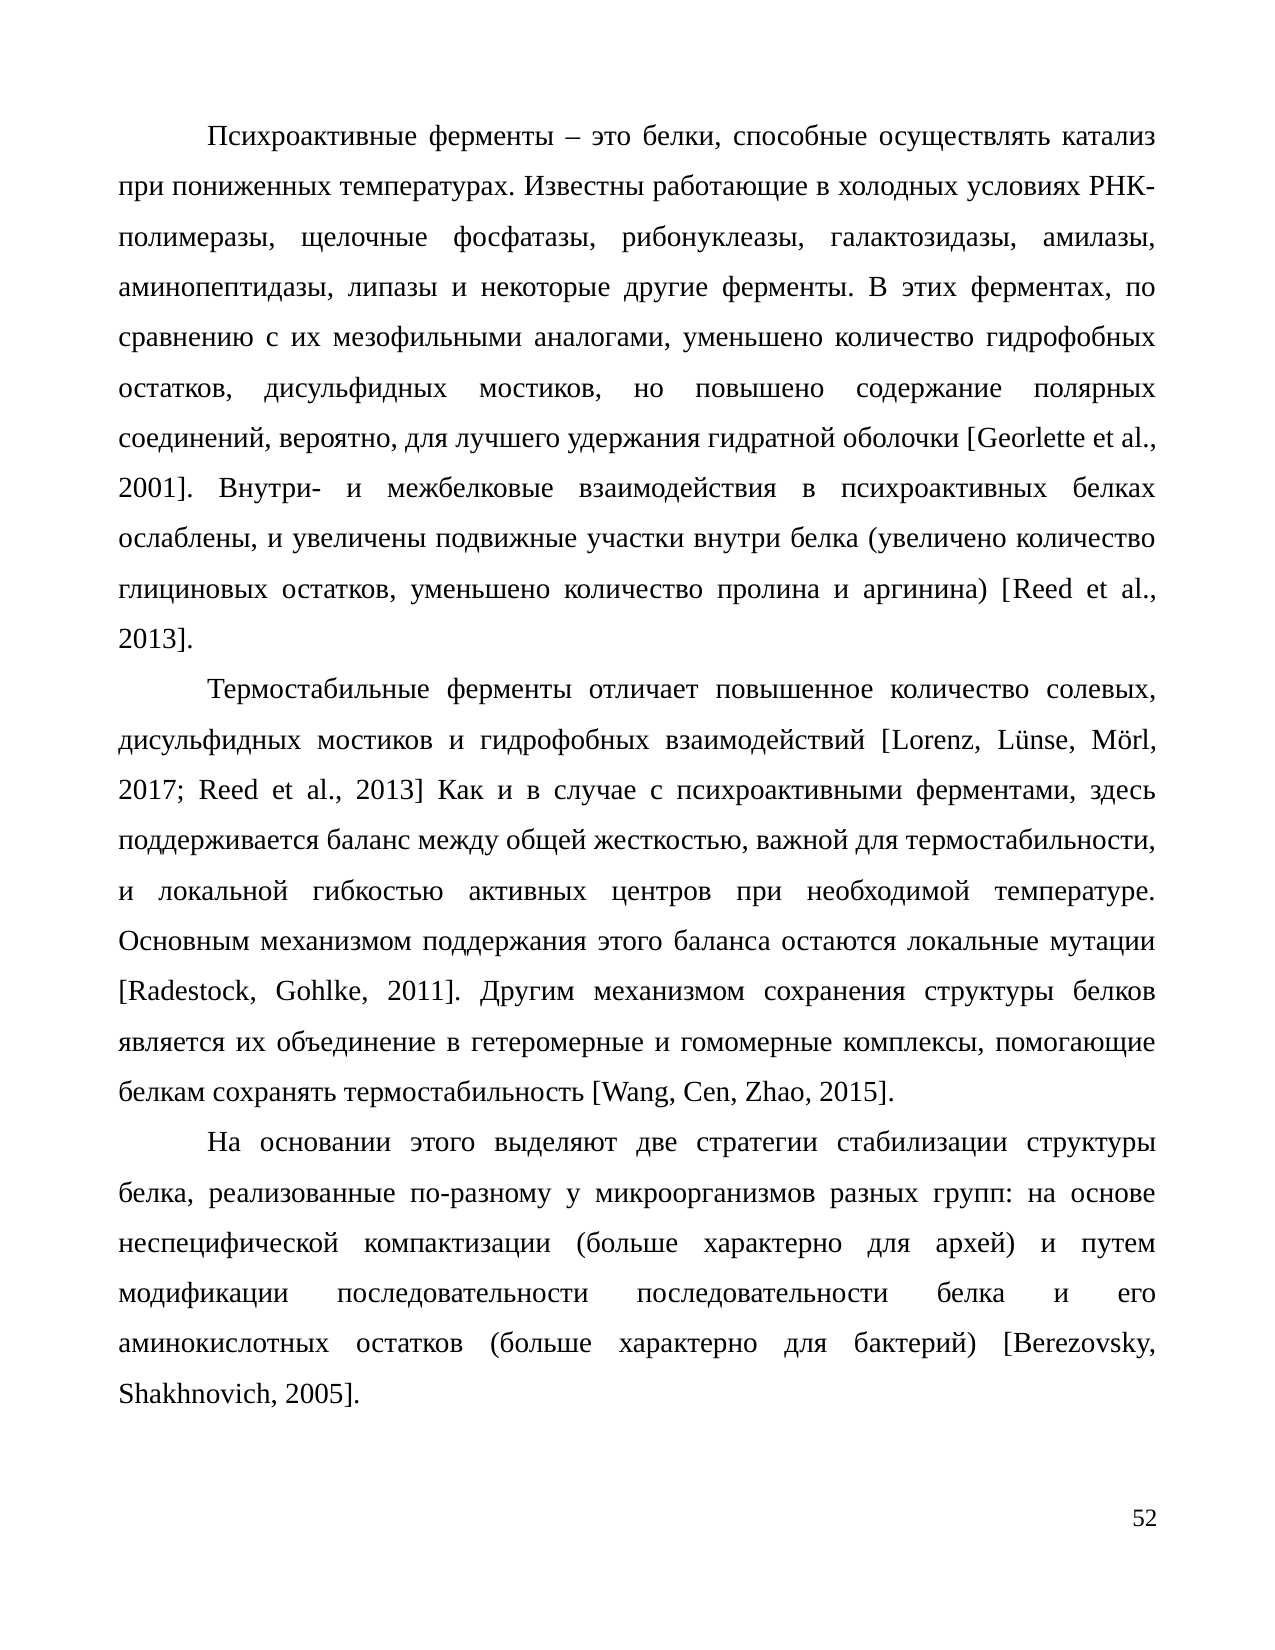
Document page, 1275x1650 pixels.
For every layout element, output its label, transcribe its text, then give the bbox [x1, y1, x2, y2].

text На основании этого выделяют две стратегии стабилизации структуры белка, реализованные по-разному у микроорганизмов разных групп: на основе неспецифической компактизации (больше характерно для архей) и путем модификации последовательности последовательности белка и его аминокислотных остатков (больше характерно для бактерий) [Berezovsky, Shakhnovich, 2005]. [118, 1124, 1157, 1409]
text Психроактивные ферменты – это белки, способные осуществлять катализ при пониженных температурах. Известны работающие в холодных условиях РНК-полимеразы, щелочные фосфатазы, рибонуклеазы, галактозидазы, амилазы, аминопептидазы, липазы и некоторые другие ферменты. В этих ферментах, по сравнению с их мезофильными аналогами, уменьшено количество гидрофобных остатков, дисульфидных мостиков, но повышено содержание полярных соединений, вероятно, для лучшего удержания гидратной оболочки [Georlette et al., 2001]. Внутри- и межбелковые взаимодействия в психроактивных белках ослаблены, и увеличены подвижные участки внутри белка (увеличено количество глициновых остатков, уменьшено количество пролина и аргинина) [Reed et al., 2013]. [118, 118, 1157, 655]
text Термостабильные ферменты отличает повышенное количество солевых, дисульфидных мостиков и гидрофобных взаимодействий [Lorenz, Lünse, Mörl, 2017; Reed et al., 2013] Как и в случае с психроактивными ферментами, здесь поддерживается баланс между общей жесткостью, важной для термостабильности, и локальной гибкостью активных центров при необходимой температуре. Основным механизмом поддержания этого баланса остаются локальные мутации [Radestock, Gohlke, 2011]. Другим механизмом сохранения структуры белков является их объединение в гетеромерные и гомомерные комплексы, помогающие белкам сохранять термостабильность [Wang, Cen, Zhao, 2015].⁠ [118, 672, 1157, 1108]
